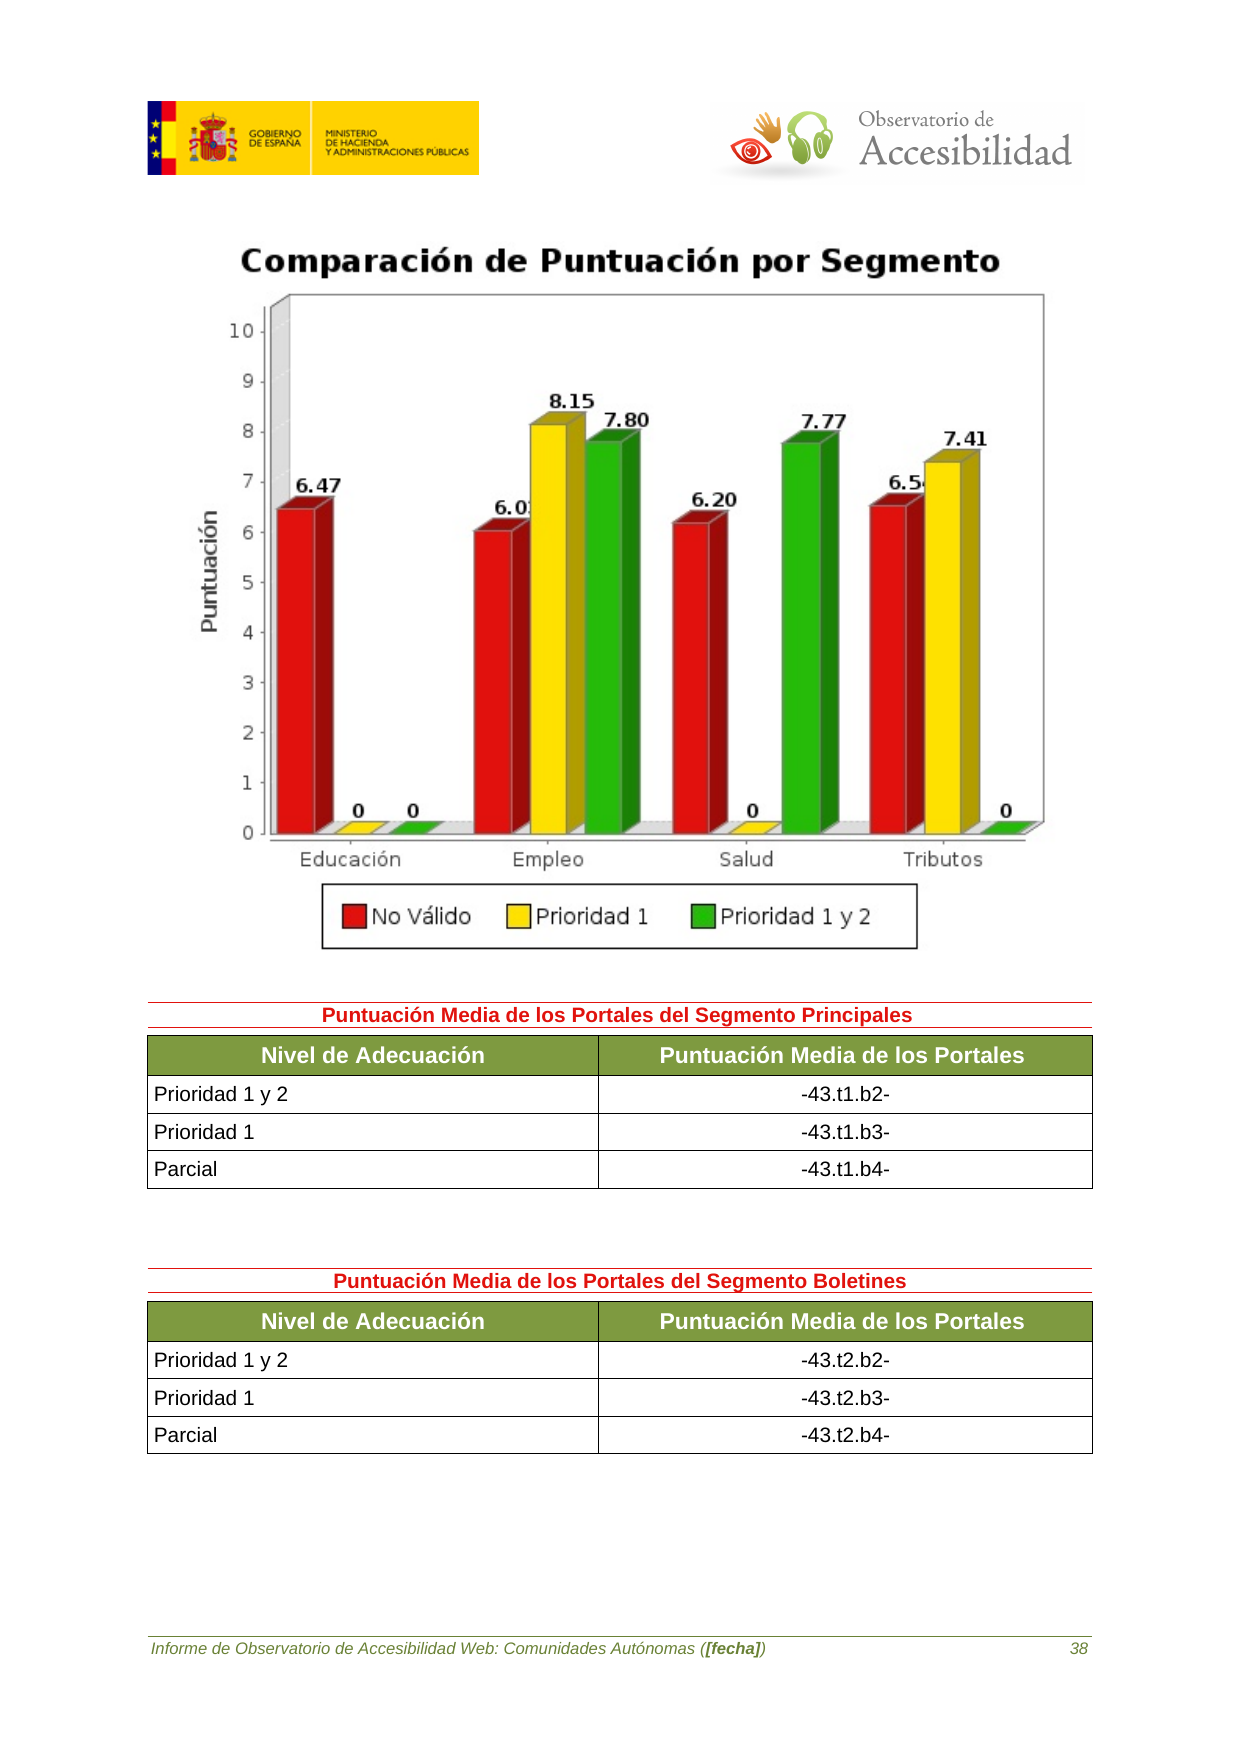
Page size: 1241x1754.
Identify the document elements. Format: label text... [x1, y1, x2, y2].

table_cell -43.t1.b4- [599, 1151, 1092, 1187]
table_cell Prioridad 1 [148, 1379, 598, 1416]
text Puntuación Media de los Portales del Segmento Principales [148, 1003, 1092, 1027]
table_cell -43.t2.b3- [599, 1379, 1092, 1416]
table_header Puntuación Media de los Portales [599, 1302, 1092, 1341]
table_header Nivel de Adecuación [148, 1036, 598, 1075]
table_cell -43.t2.b4- [599, 1417, 1092, 1453]
table_cell Prioridad 1 y 2 [148, 1342, 598, 1378]
table_cell Prioridad 1 y 2 [148, 1076, 598, 1112]
table_cell Parcial [148, 1151, 598, 1187]
table_cell Prioridad 1 [148, 1114, 598, 1150]
table_cell -43.t2.b2- [599, 1342, 1092, 1378]
table_cell -43.t1.b2- [599, 1076, 1092, 1112]
text Puntuación Media de los Portales del Segmento Boletines [148, 1269, 1092, 1292]
table_cell -43.t1.b3- [599, 1114, 1092, 1150]
picture [147, 101, 479, 175]
picture [710, 102, 1086, 185]
picture [178, 241, 1062, 951]
table_header Puntuación Media de los Portales [599, 1036, 1092, 1075]
table_cell Parcial [148, 1417, 598, 1453]
table_header Nivel de Adecuación [148, 1302, 598, 1341]
